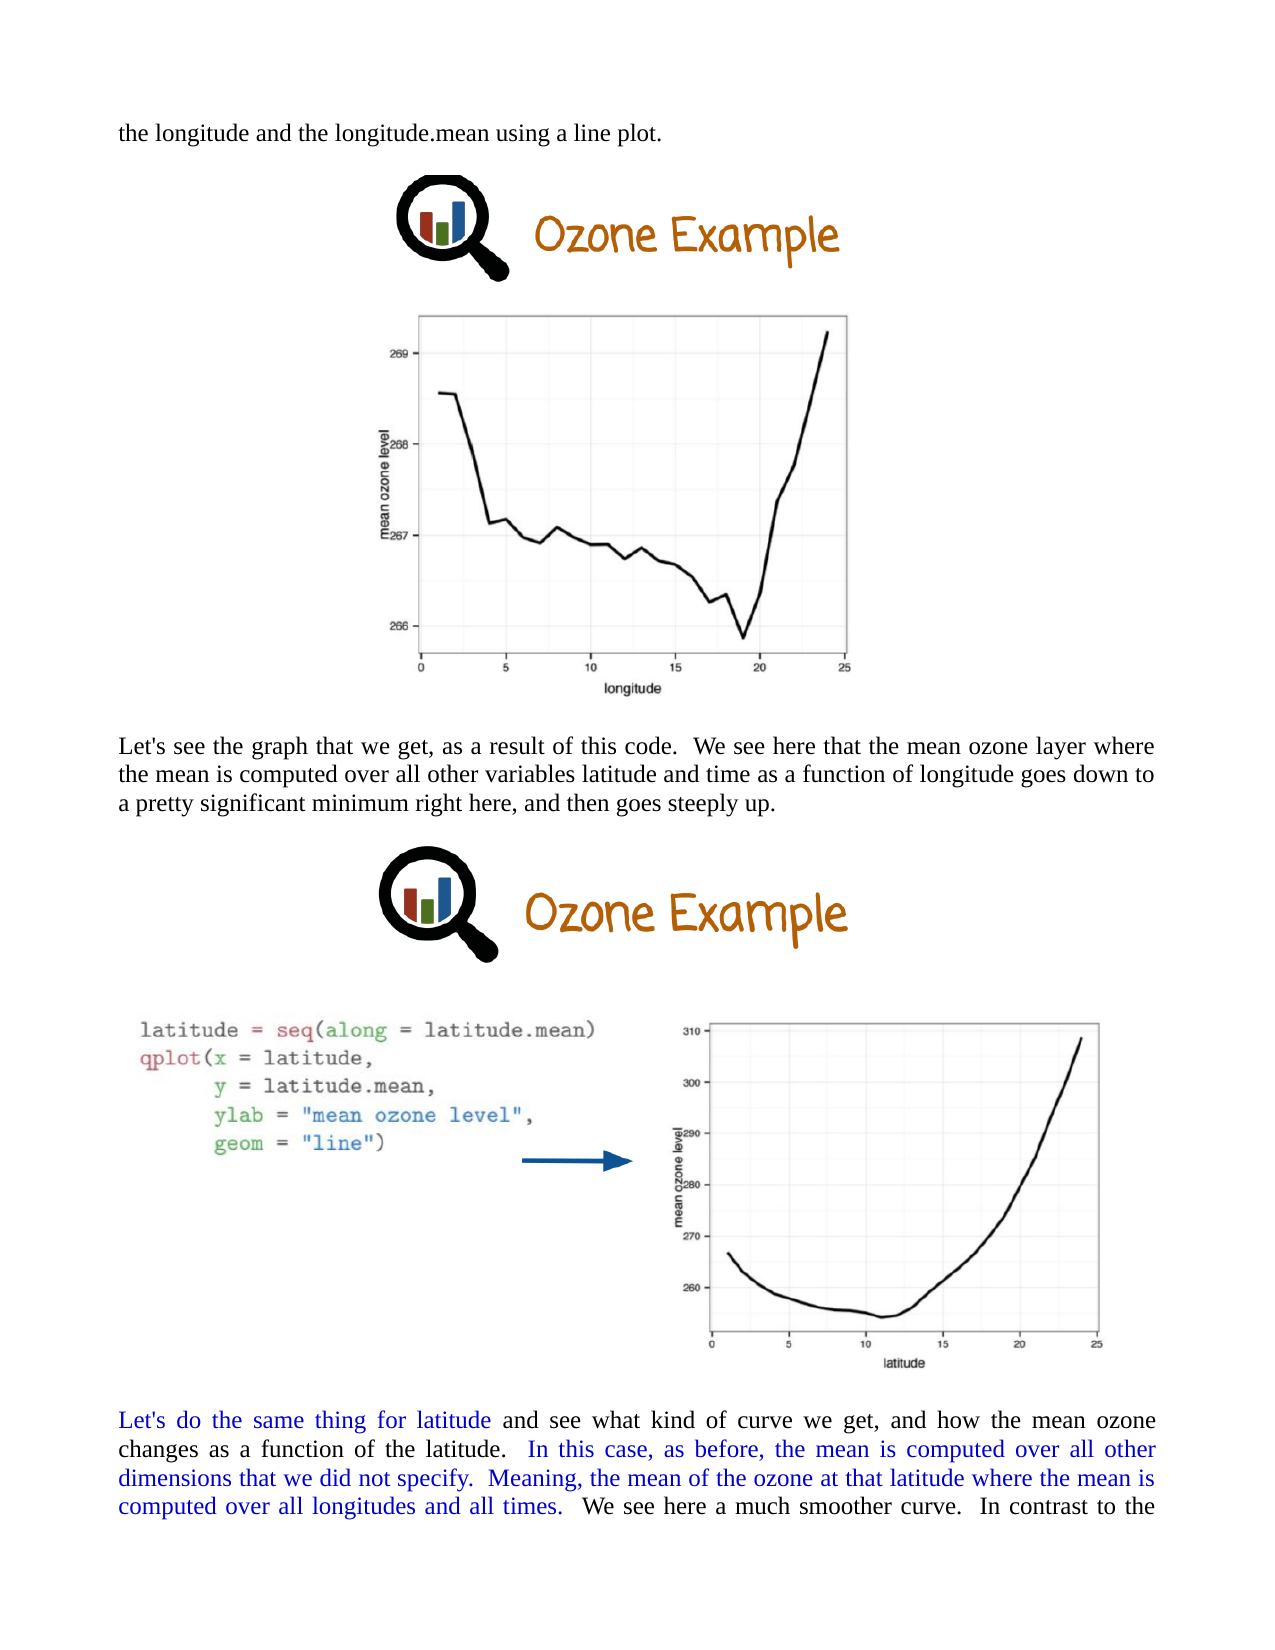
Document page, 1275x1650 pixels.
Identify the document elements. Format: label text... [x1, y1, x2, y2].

picture [118, 845, 1157, 1377]
text the longitude and the longitude.mean using a line plot. [118, 118, 1157, 147]
text Let's do the same thing for latitude and see what kind of curve we get, and how the mean ozone changes as a function of the latitude. In this case, as before, the mean is computed over all other dimensions that we did not specify. Meaning, the mean of the ozone at that latitude where the mean is computed over all longitudes and all times. We see here a much smoother curve. In contrast to the [118, 1405, 1157, 1520]
picture [118, 175, 1157, 702]
text Let's see the graph that we get, as a result of this code. We see here that the mean ozone layer where the mean is computed over all other variables latitude and time as a function of longitude goes down to a pretty significant minimum right here, and then goes steeply up. [118, 731, 1157, 817]
